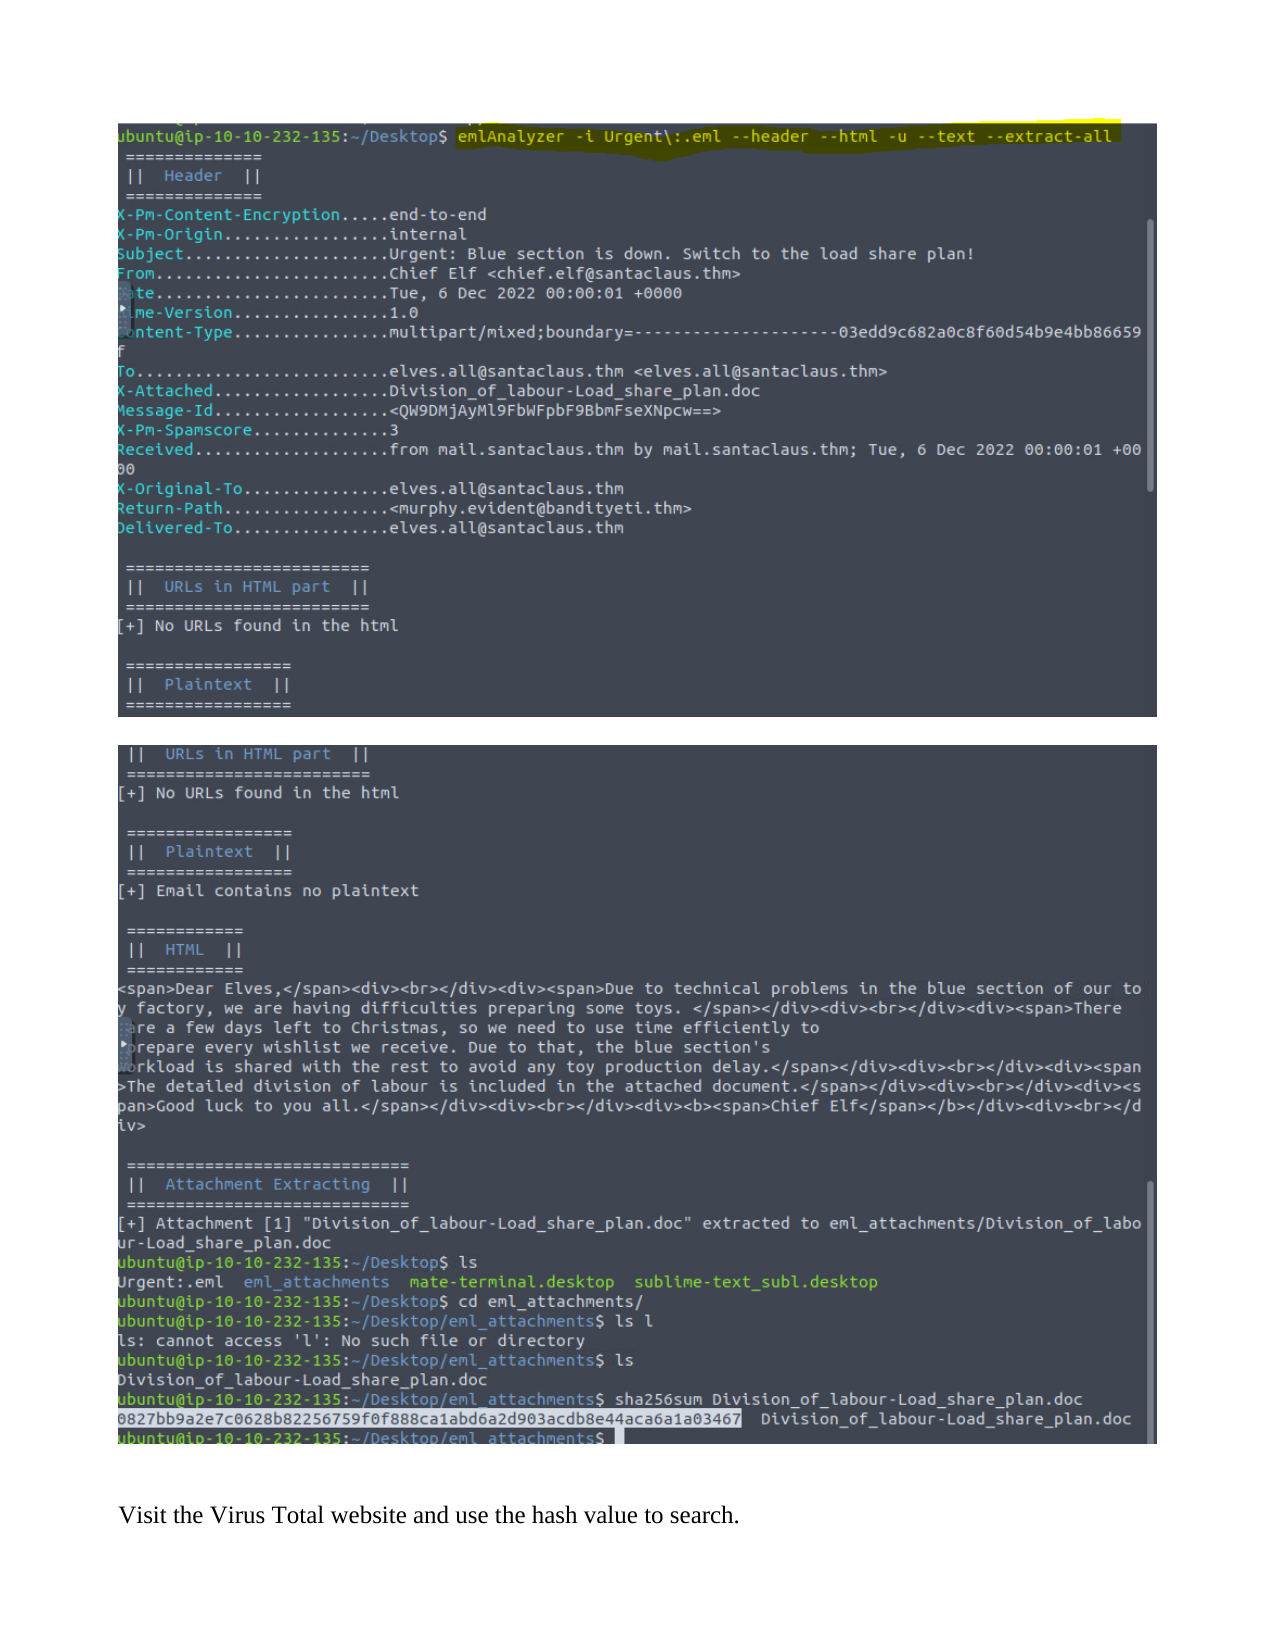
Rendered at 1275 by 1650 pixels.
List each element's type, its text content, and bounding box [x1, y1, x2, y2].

text Visit the Virus Total website and use the hash value to search. [118, 1501, 1157, 1529]
picture [118, 745, 1157, 1444]
picture [118, 118, 1157, 717]
